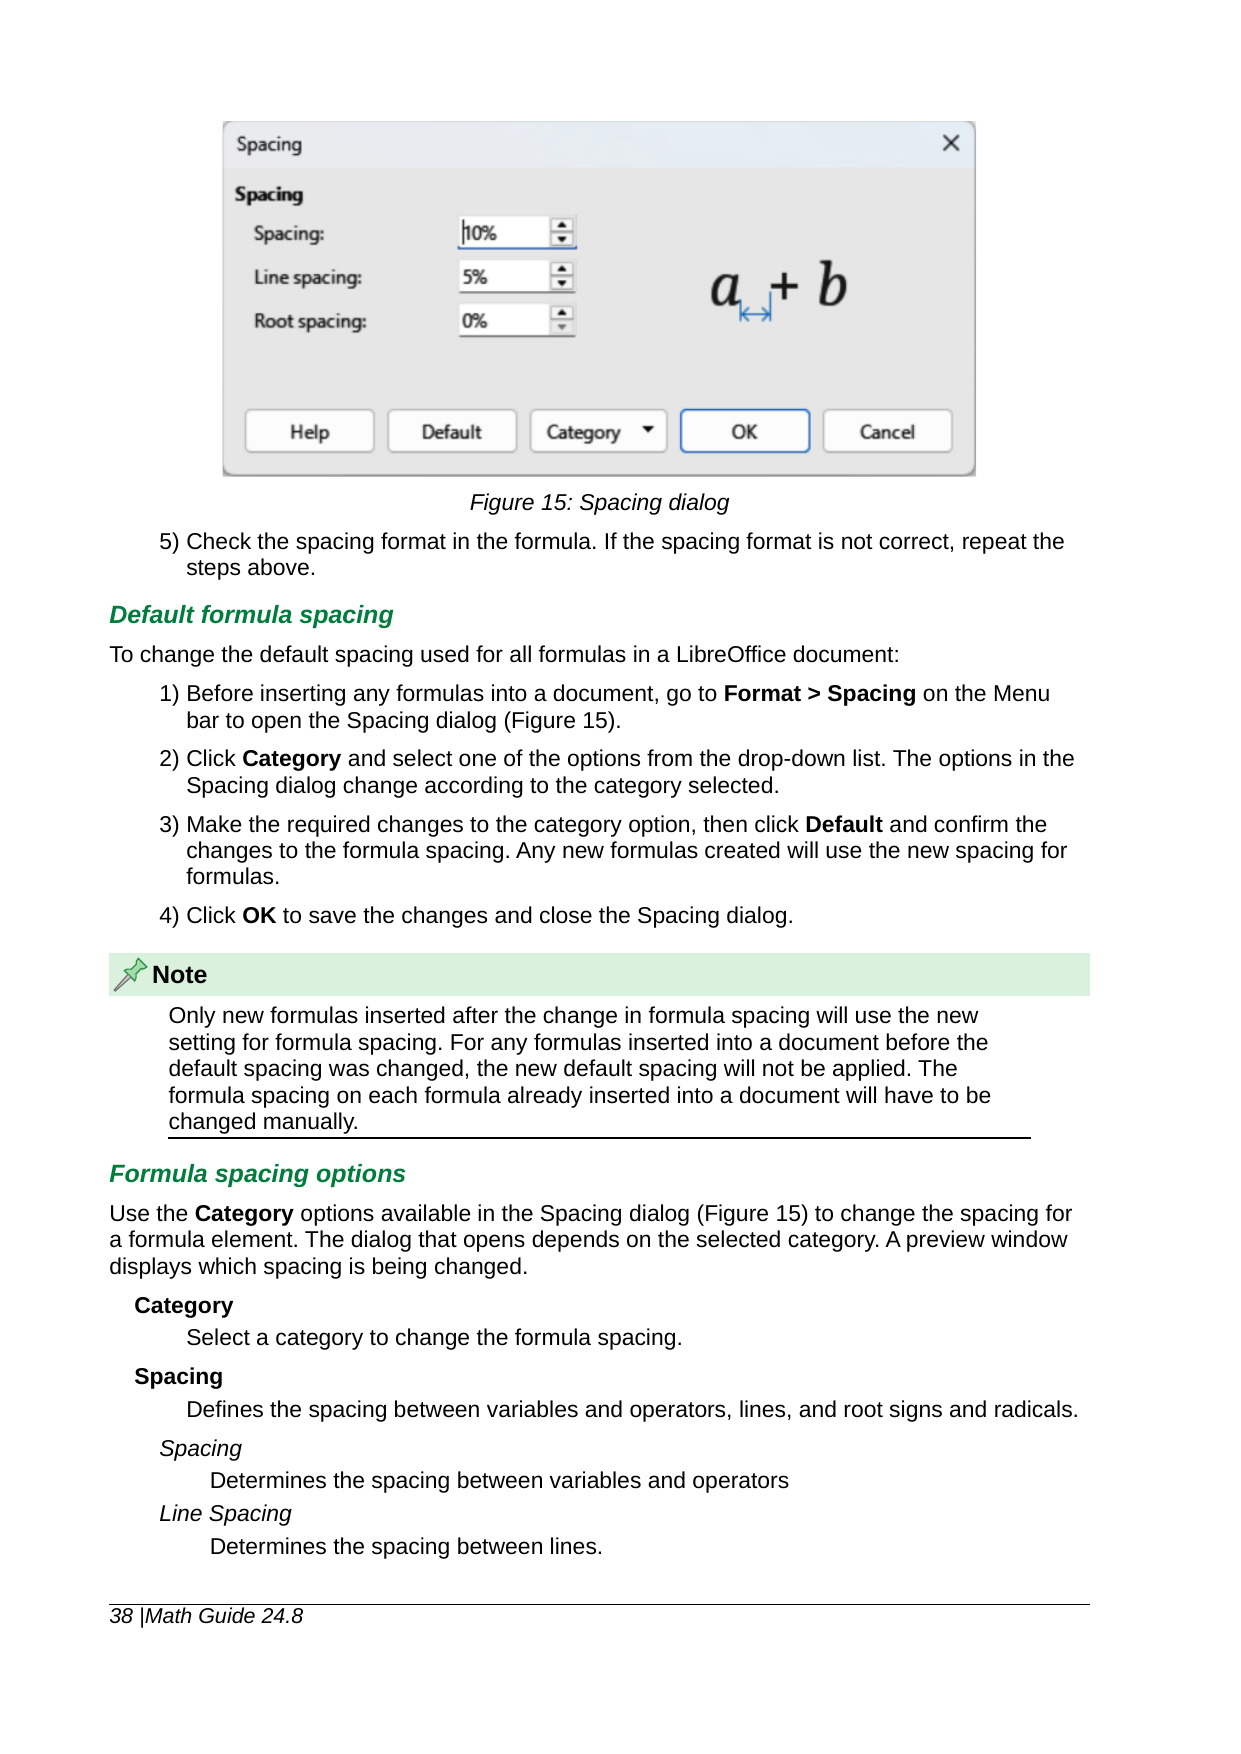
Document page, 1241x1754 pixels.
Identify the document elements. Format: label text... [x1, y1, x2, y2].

text Only new formulas inserted after the change in formula spacing will use the new setting for formula spacing. For any formulas inserted into a document before the default spacing was changed, the new default spacing will not be applied. The formula spacing on each formula already inserted into a document will have to be changed manually. [168, 1002, 1031, 1137]
subtitle Note [109, 953, 1090, 996]
picture [222, 121, 977, 477]
text Figure 15: Spacing dialog [223, 489, 976, 515]
text Determines the spacing between lines. [209, 1533, 1090, 1559]
list Make the required changes to the category option, then click Default and confirm the changes to the formula spacing. Any new formulas created will use the new spacing for formulas. [186, 811, 1090, 890]
text Select a category to change the formula spacing. [186, 1324, 1090, 1351]
subtitle Formula spacing options [109, 1159, 1090, 1188]
list Before inserting any formulas into a document, go to Format > Spacing on the Menu bar to open the Spacing dialog (Figure 15). [186, 680, 1090, 733]
list Click OK to save the changes and close the Spacing dialog. [186, 902, 1090, 928]
text Use the Category options available in the Spacing dialog (Figure 15) to change the spacing for a formula element. The dialog that opens depends on the selected category. A preview window displays which spacing is being changed. [109, 1200, 1090, 1279]
subtitle Default formula spacing [109, 600, 1090, 629]
text Defines the spacing between variables and operators, lines, and root signs and radicals. [186, 1396, 1090, 1422]
text To change the default spacing used for all formulas in a LibreOffice document: [109, 641, 1090, 668]
text Spacing [159, 1434, 1090, 1461]
text Determines the spacing between variables and operators [209, 1467, 1090, 1493]
list Click Category and select one of the options from the drop-down list. The options in the Spacing dialog change according to the category selected. [186, 745, 1090, 798]
text Category [134, 1292, 1090, 1318]
text Spacing [134, 1363, 1090, 1389]
list Check the spacing format in the formula. If the spacing format is not correct, repeat the steps above. [186, 528, 1090, 581]
text Line Spacing [159, 1500, 1090, 1526]
